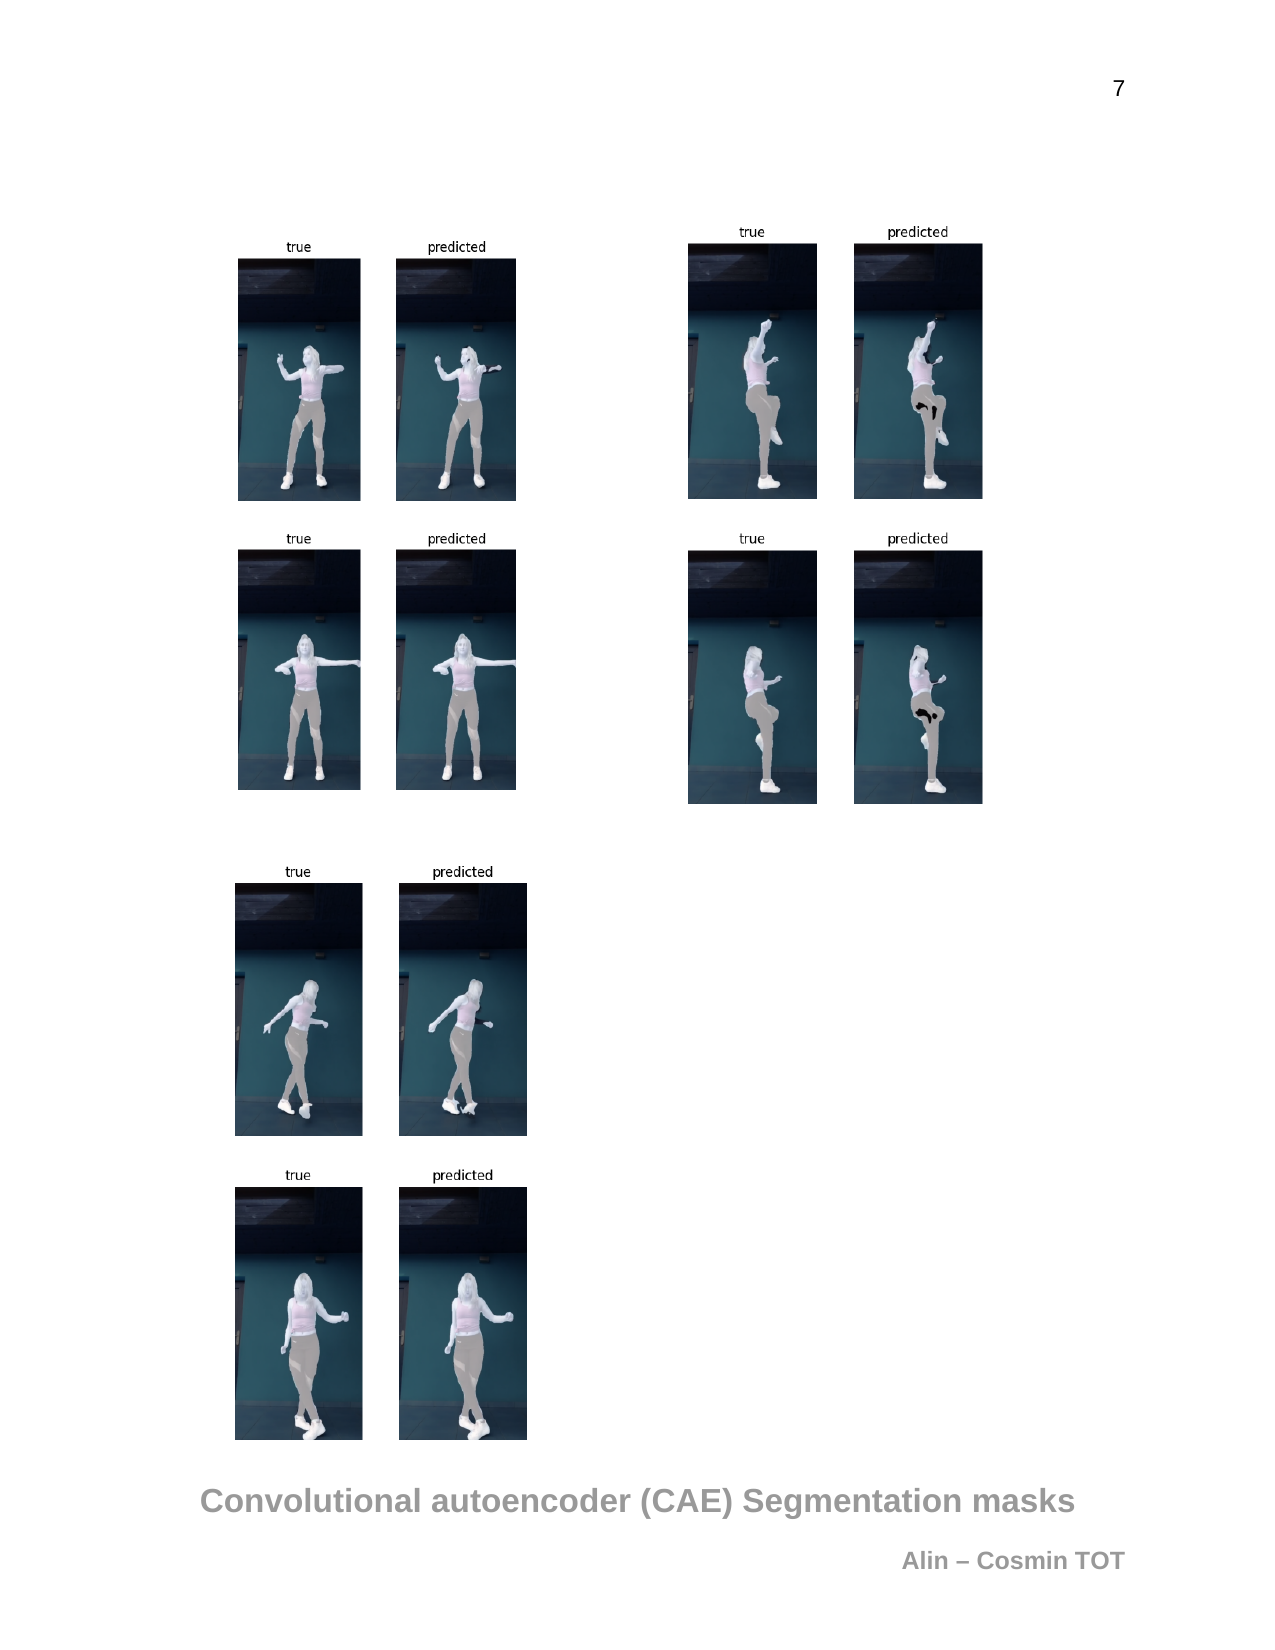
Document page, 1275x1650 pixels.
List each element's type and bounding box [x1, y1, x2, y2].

picture [231, 232, 516, 790]
picture [221, 860, 538, 1440]
picture [680, 225, 990, 804]
